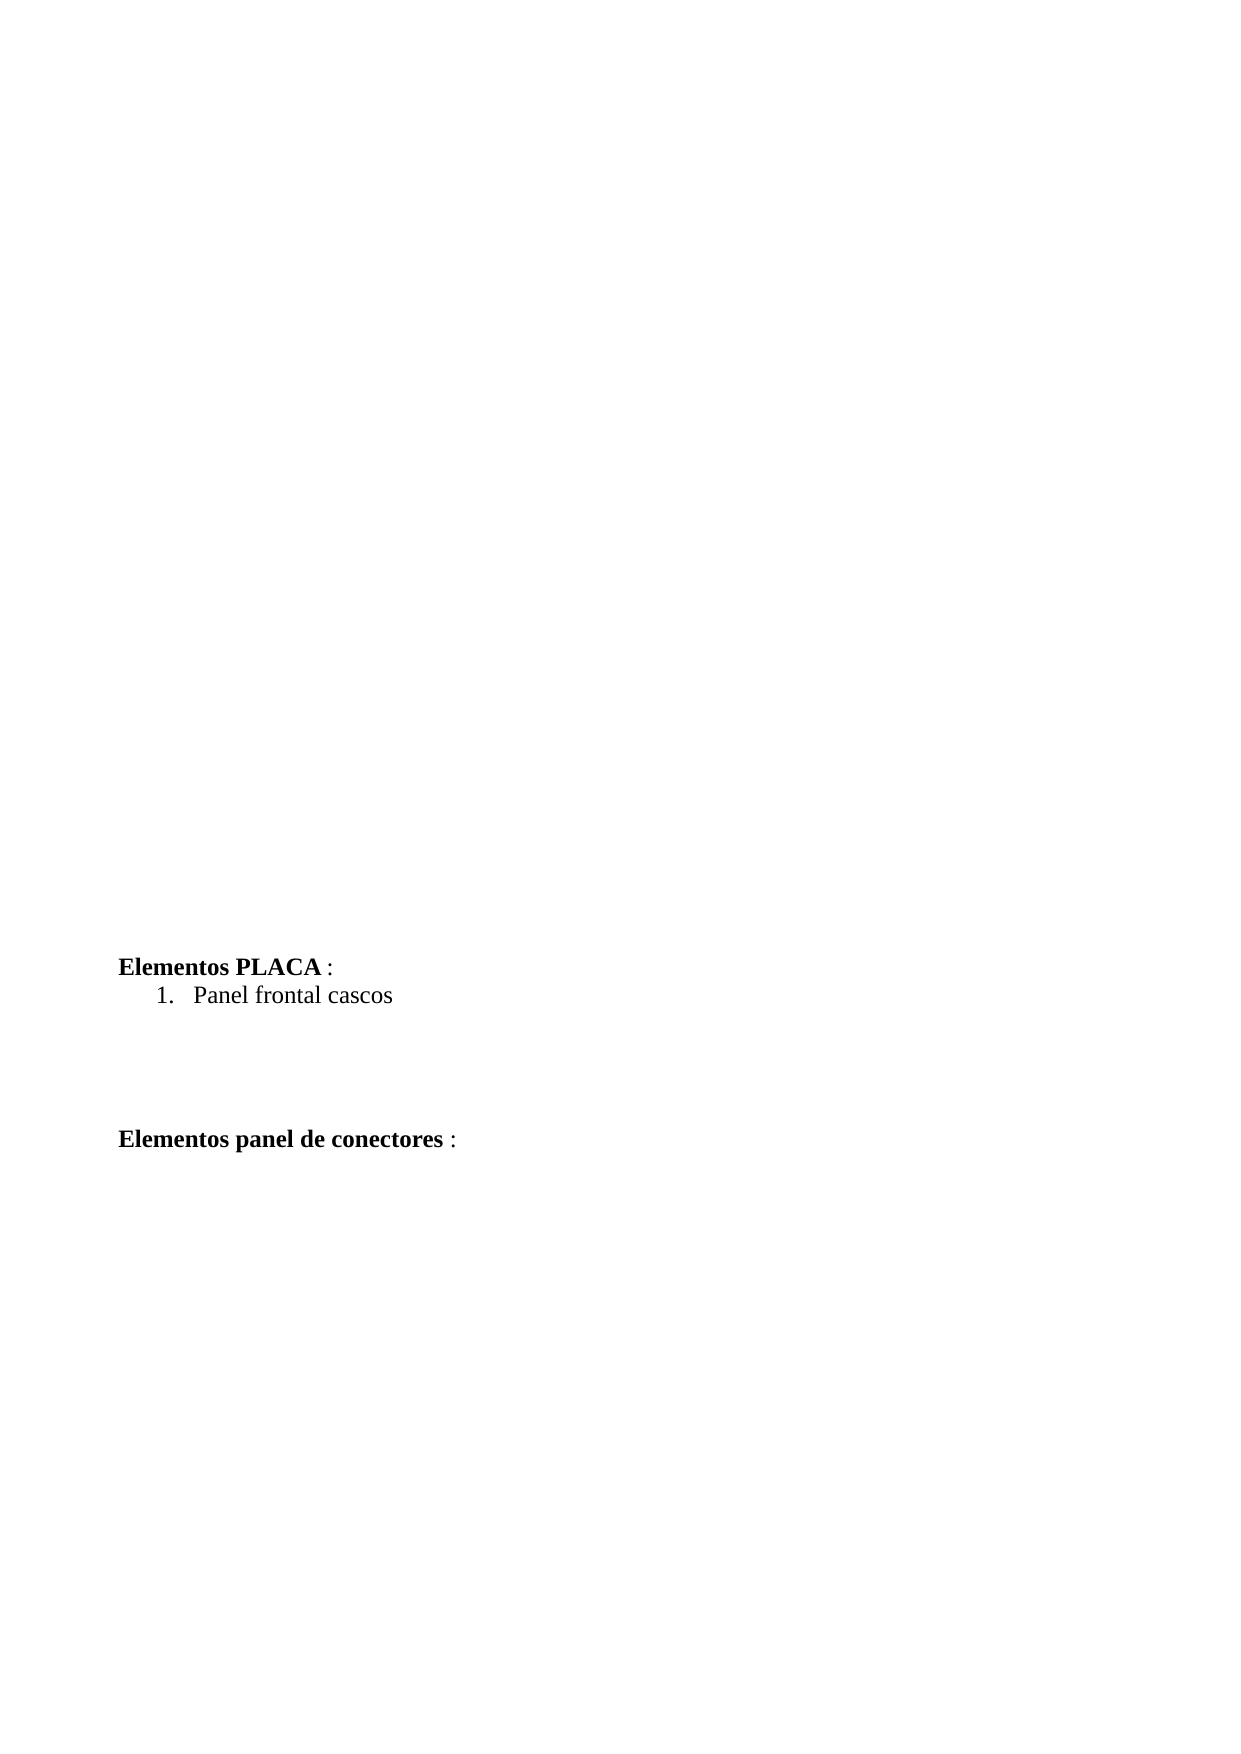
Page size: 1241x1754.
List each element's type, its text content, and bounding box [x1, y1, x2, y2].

text Elementos panel de conectores : [118, 1124, 1122, 1153]
text Elementos PLACA : [118, 952, 1122, 981]
list Panel frontal cascos [156, 981, 1122, 1009]
